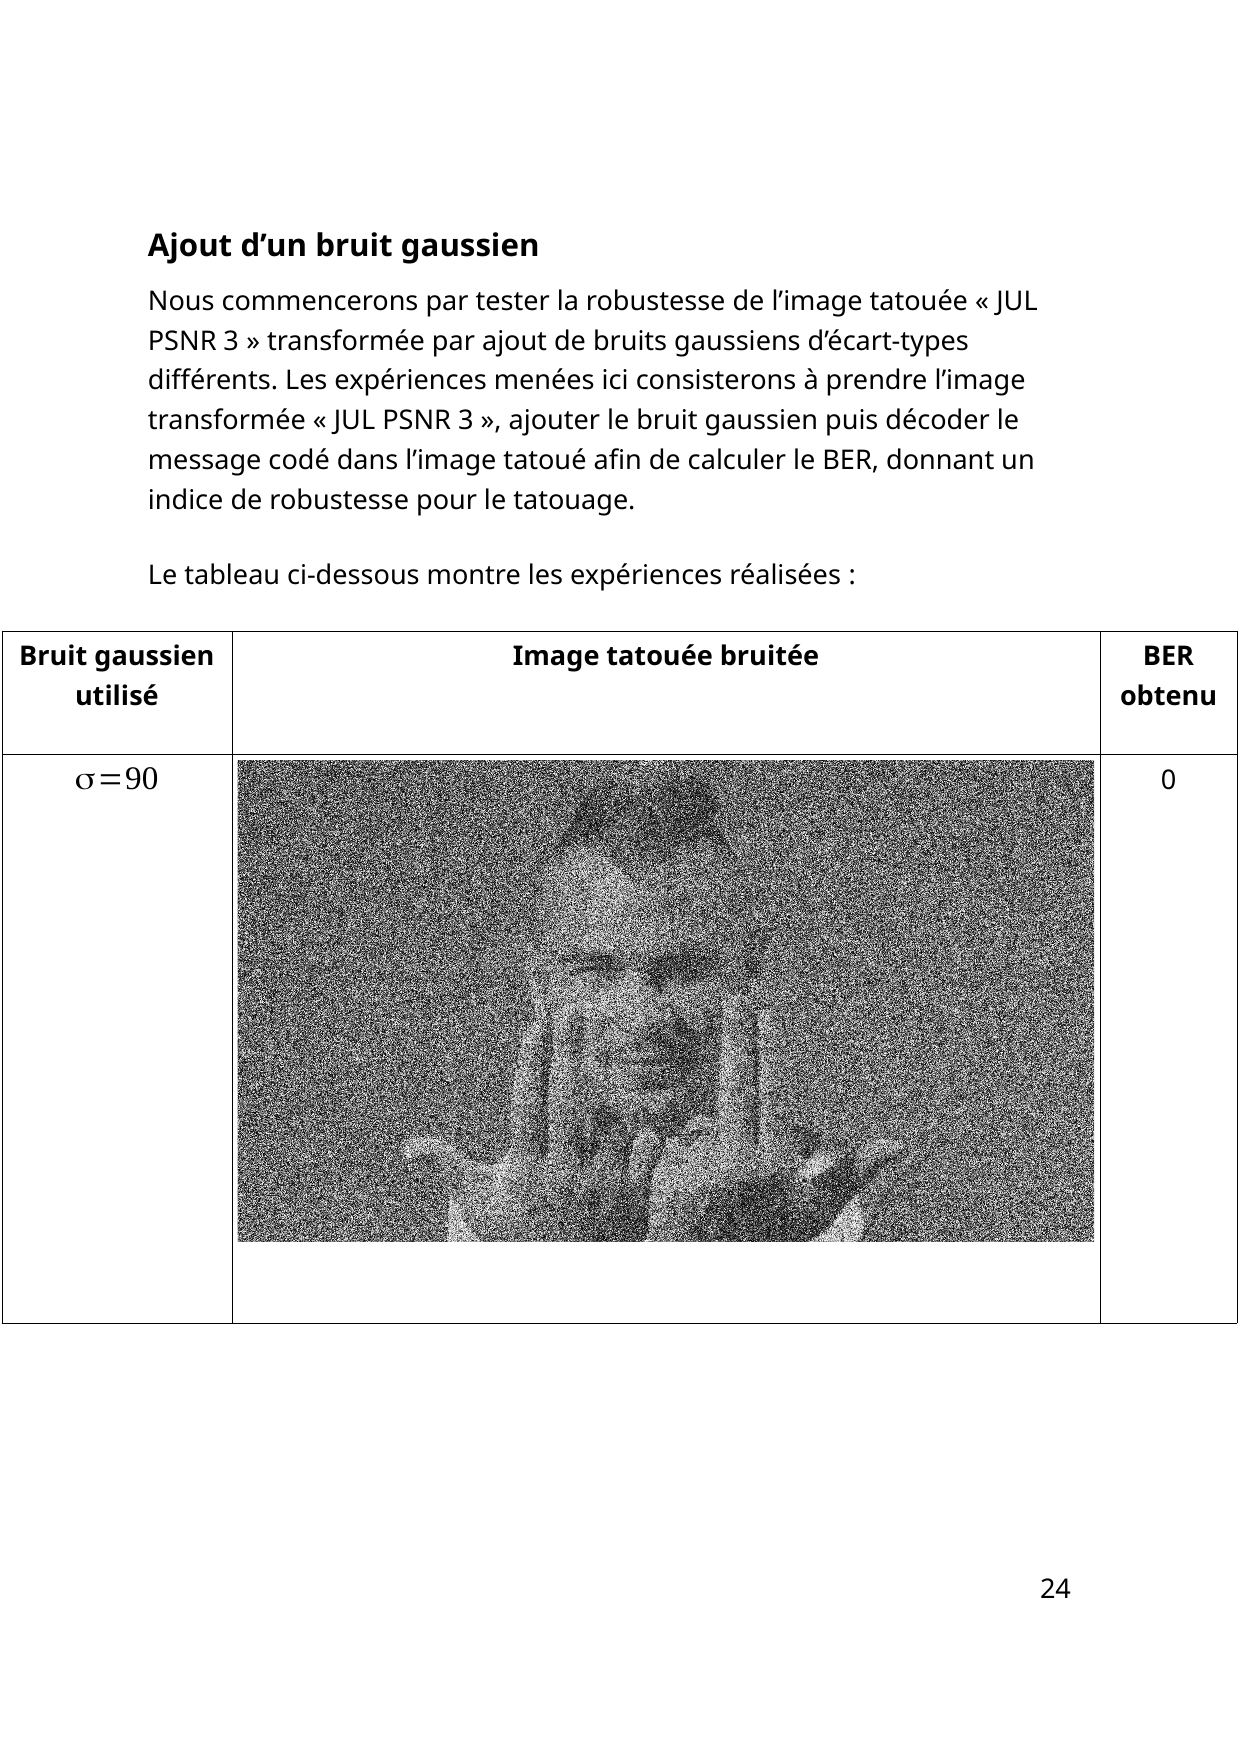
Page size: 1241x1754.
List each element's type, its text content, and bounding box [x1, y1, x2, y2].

table_header Image tatouée bruitée [233, 632, 1100, 754]
text Nous commencerons par tester la robustesse de l’image tatouée « JUL PSNR 3 » transformée par ajout de bruits gaussiens d’écart-types différents. Les expériences menées ici consisterons à prendre l’image transformée « JUL PSNR 3 », ajouter le bruit gaussien puis décoder le message codé dans l’image tatoué afin de calculer le BER, donnant un indice de robustesse pour le tatouage. [148, 281, 1093, 517]
picture [237, 760, 1095, 1242]
table_cell 0 [1101, 755, 1237, 1323]
table_cell [3, 755, 232, 1323]
table_header BER obtenu [1101, 632, 1237, 754]
table_cell [233, 755, 1100, 1323]
text Ajout d’un bruit gaussien [148, 223, 1093, 265]
text Le tableau ci-dessous montre les expériences réalisées : [148, 555, 1093, 592]
table_header Bruit gaussien utilisé [3, 632, 232, 754]
